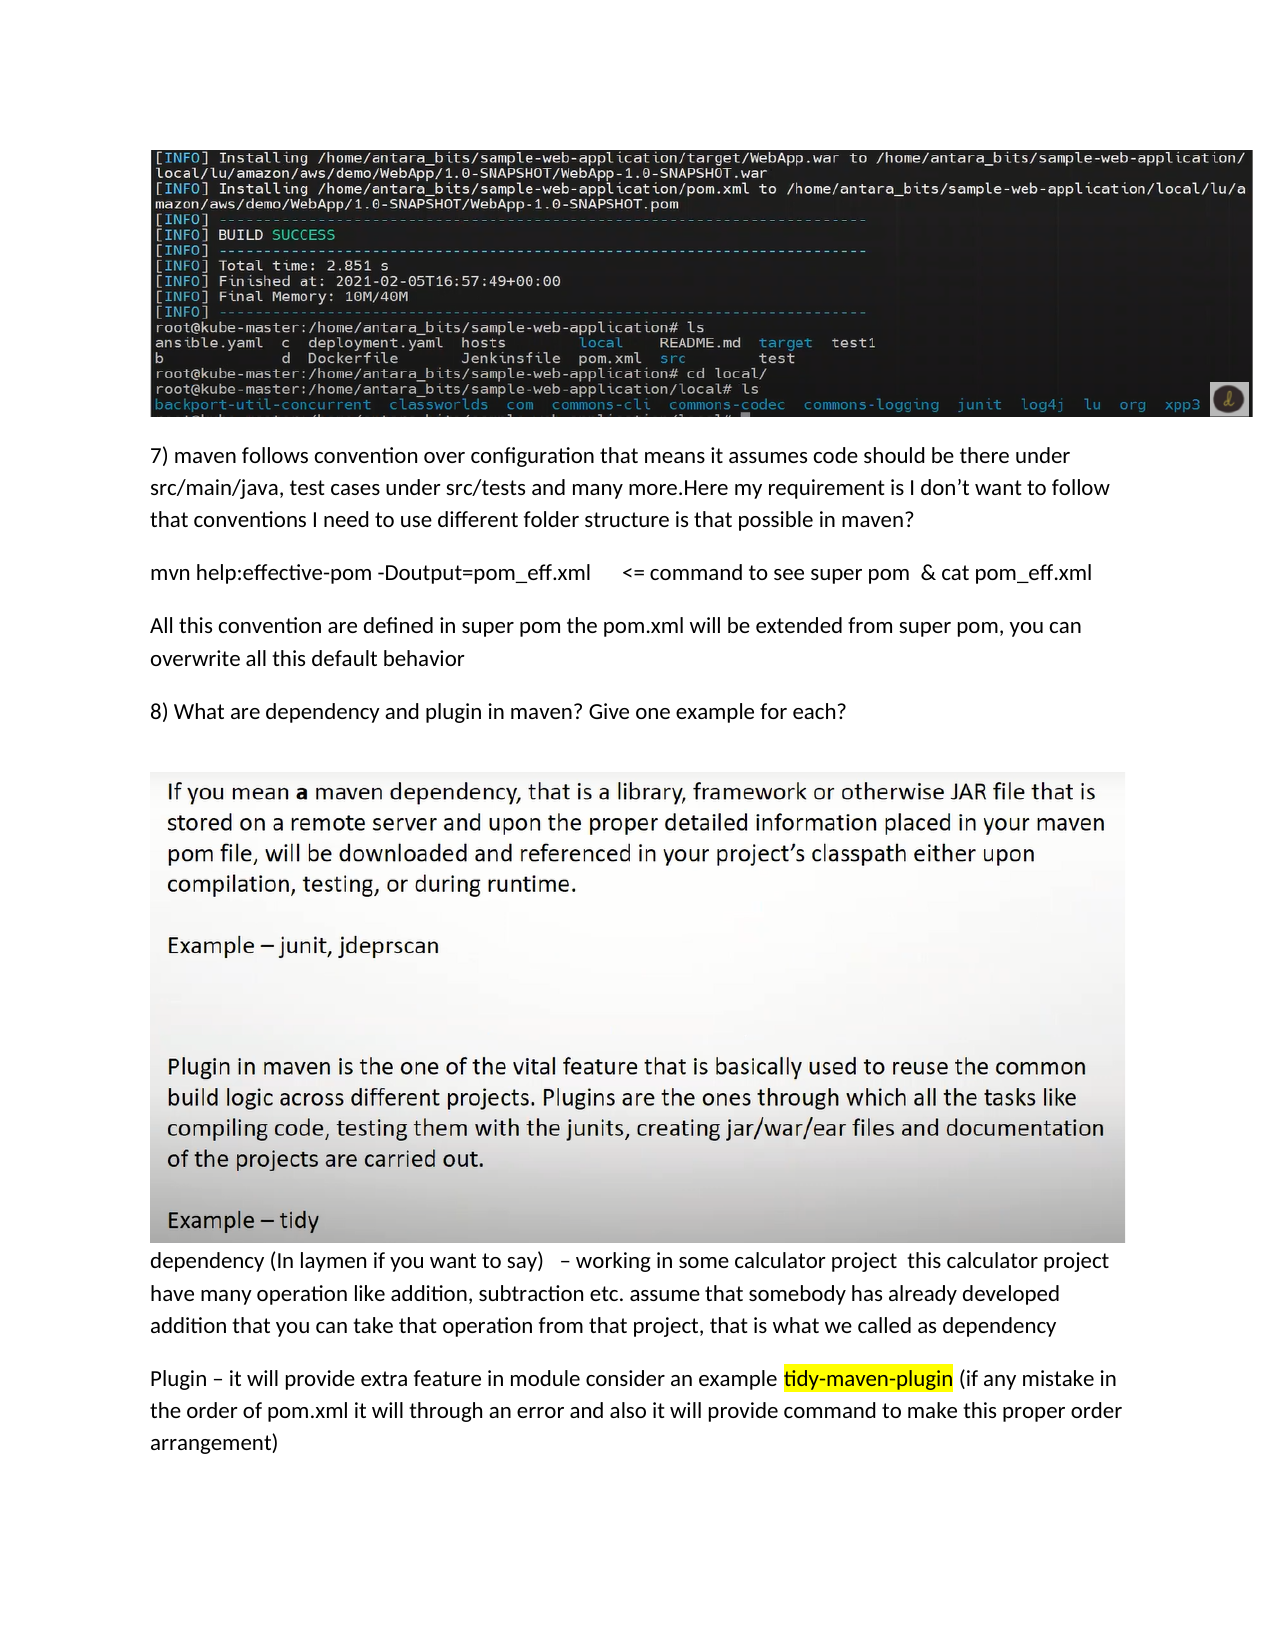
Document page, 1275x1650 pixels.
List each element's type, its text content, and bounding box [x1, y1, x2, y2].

text All this convention are defined in super pom the pom.xml will be extended from super pom, you can overwrite all this default behavior [150, 612, 1125, 672]
text dependency (In laymen if you want to say) – working in some calculator project this calculator project have many operation like addition, subtraction etc. assume that somebody has already developed addition that you can take that operation from that project, that is what we called as dependency [150, 1243, 1125, 1339]
text 8) What are dependency and plugin in maven? Give one example for each? [150, 697, 1125, 725]
text Plugin – it will provide extra feature in module consider an example tidy-maven-plugin (if any mistake in the order of pom.xml it will through an error and also it will provide command to make this proper order arrangement) [150, 1364, 1125, 1456]
text mvn help:effective-pom -Doutput=pom_eff.xml <= command to see super pom & cat pom_eff.xml [150, 558, 1125, 587]
text [150, 750, 1125, 772]
text 7) maven follows convention over configuration that means it assumes code should be there under src/main/java, test cases under src/tests and many more.Here my requirement is I don’t want to follow that conventions I need to use different folder structure is that possible in maven? [150, 441, 1125, 533]
